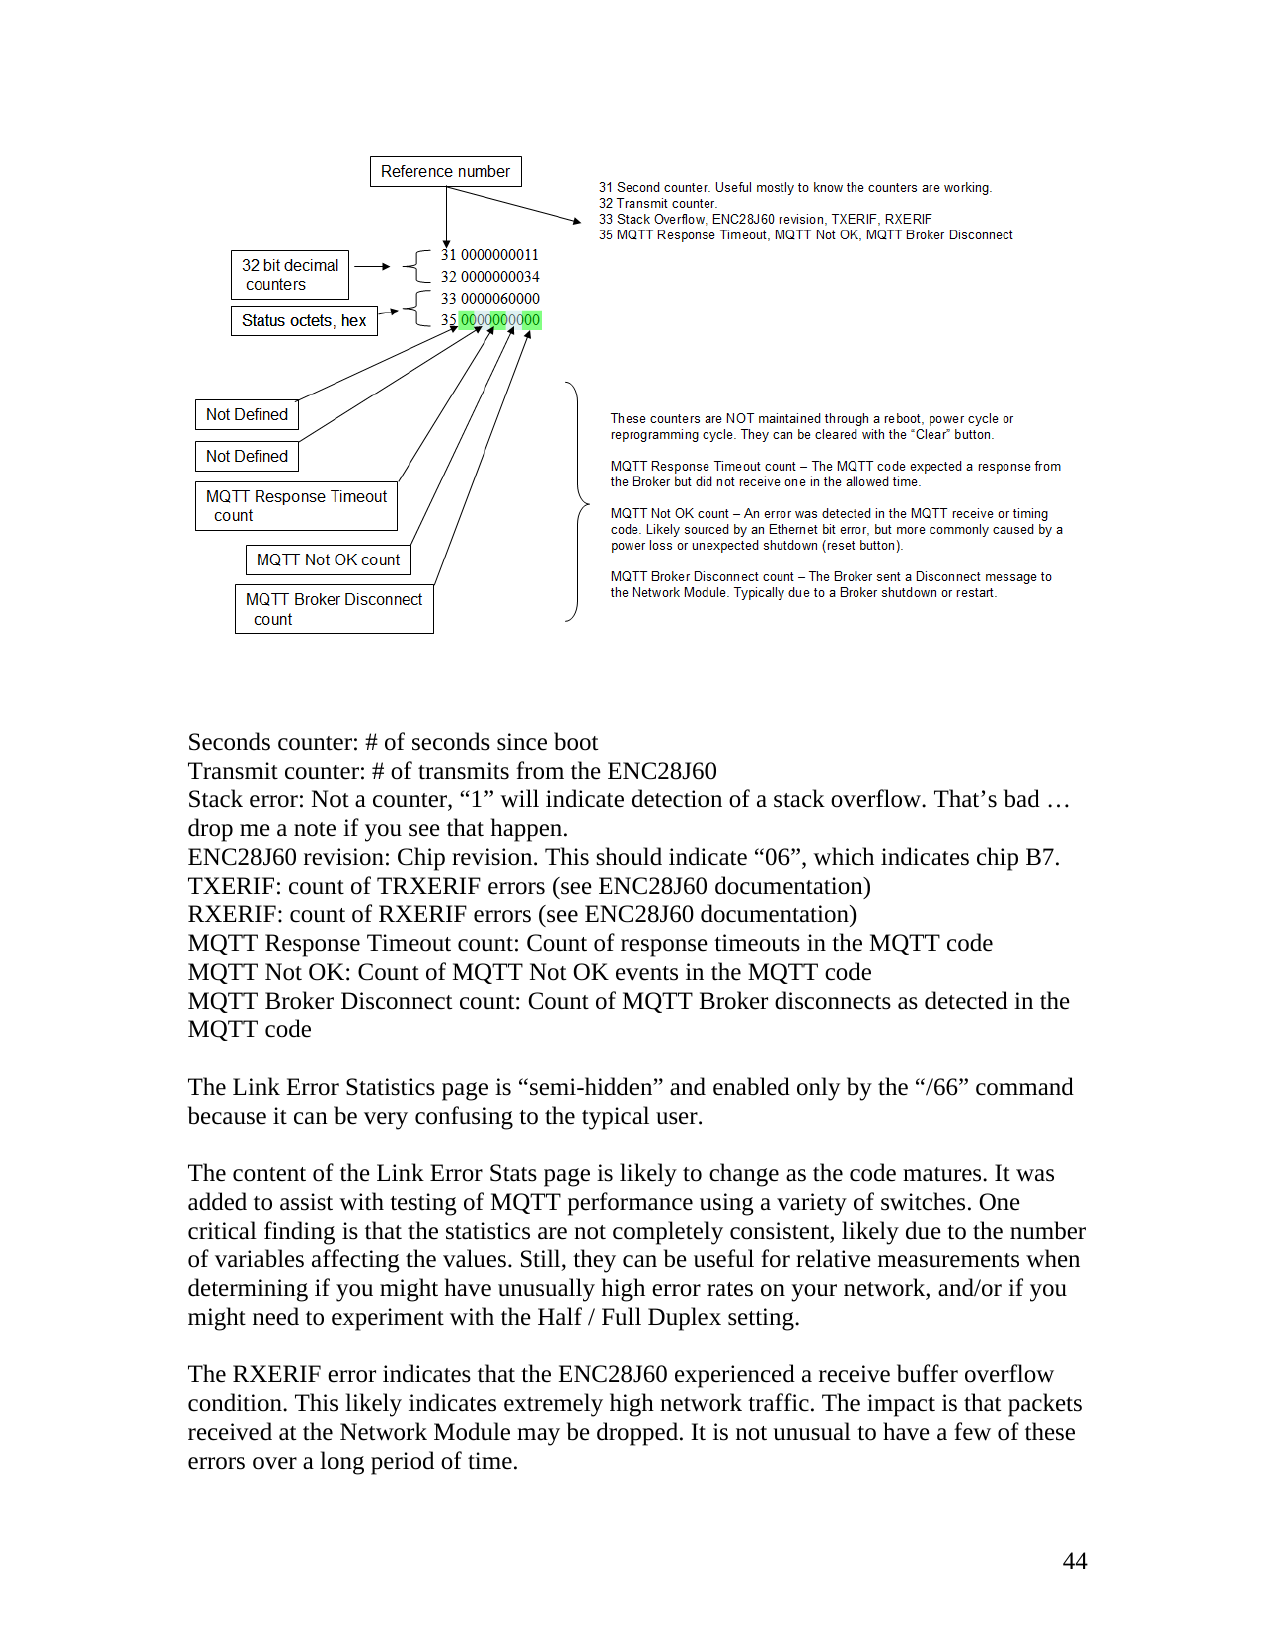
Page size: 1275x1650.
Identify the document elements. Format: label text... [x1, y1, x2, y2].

text MQTT Broker Disconnect count: Count of MQTT Broker disconnects as detected in the MQTT code [187, 986, 1087, 1043]
text RXERIF: count of RXERIF errors (see ENC28J60 documentation) [187, 899, 1087, 928]
text ENC28J60 revision: Chip revision. This should indicate “06”, which indicates chip B7. [187, 842, 1087, 871]
text The Link Error Statistics page is “semi-hidden” and enabled only by the “/66” command because it can be very confusing to the typical user. [187, 1072, 1087, 1129]
text MQTT Response Timeout count: Count of response timeouts in the MQTT code [187, 928, 1087, 957]
text Transmit counter: # of transmits from the ENC28J60 [187, 756, 1087, 784]
text The RXERIF error indicates that the ENC28J60 experienced a receive buffer overflow condition. This likely indicates extremely high network traffic. The impact is that packets received at the Network Module may be dropped. It is not unusual to have a few of these errors over a long period of time. [187, 1359, 1087, 1474]
text The content of the Link Error Stats page is likely to change as the code matures. It was added to assist with testing of MQTT performance using a variety of switches. One critical finding is that the statistics are not completely consistent, likely due to the number of variables affecting the values. Still, they can be useful for relative measurements when determining if you might have unusually high error rates on your network, and/or if you might need to experiment with the Half / Full Duplex setting. [187, 1158, 1087, 1331]
text Seconds counter: # of seconds since boot [187, 727, 1087, 756]
text Stack error: Not a counter, “1” will indicate detection of a stack overflow. That’s bad … drop me a note if you see that happen. [187, 784, 1087, 842]
picture [187, 149, 1079, 641]
text TXERIF: count of TRXERIF errors (see ENC28J60 documentation) [187, 871, 1087, 899]
text MQTT Not OK: Count of MQTT Not OK events in the MQTT code [187, 957, 1087, 986]
